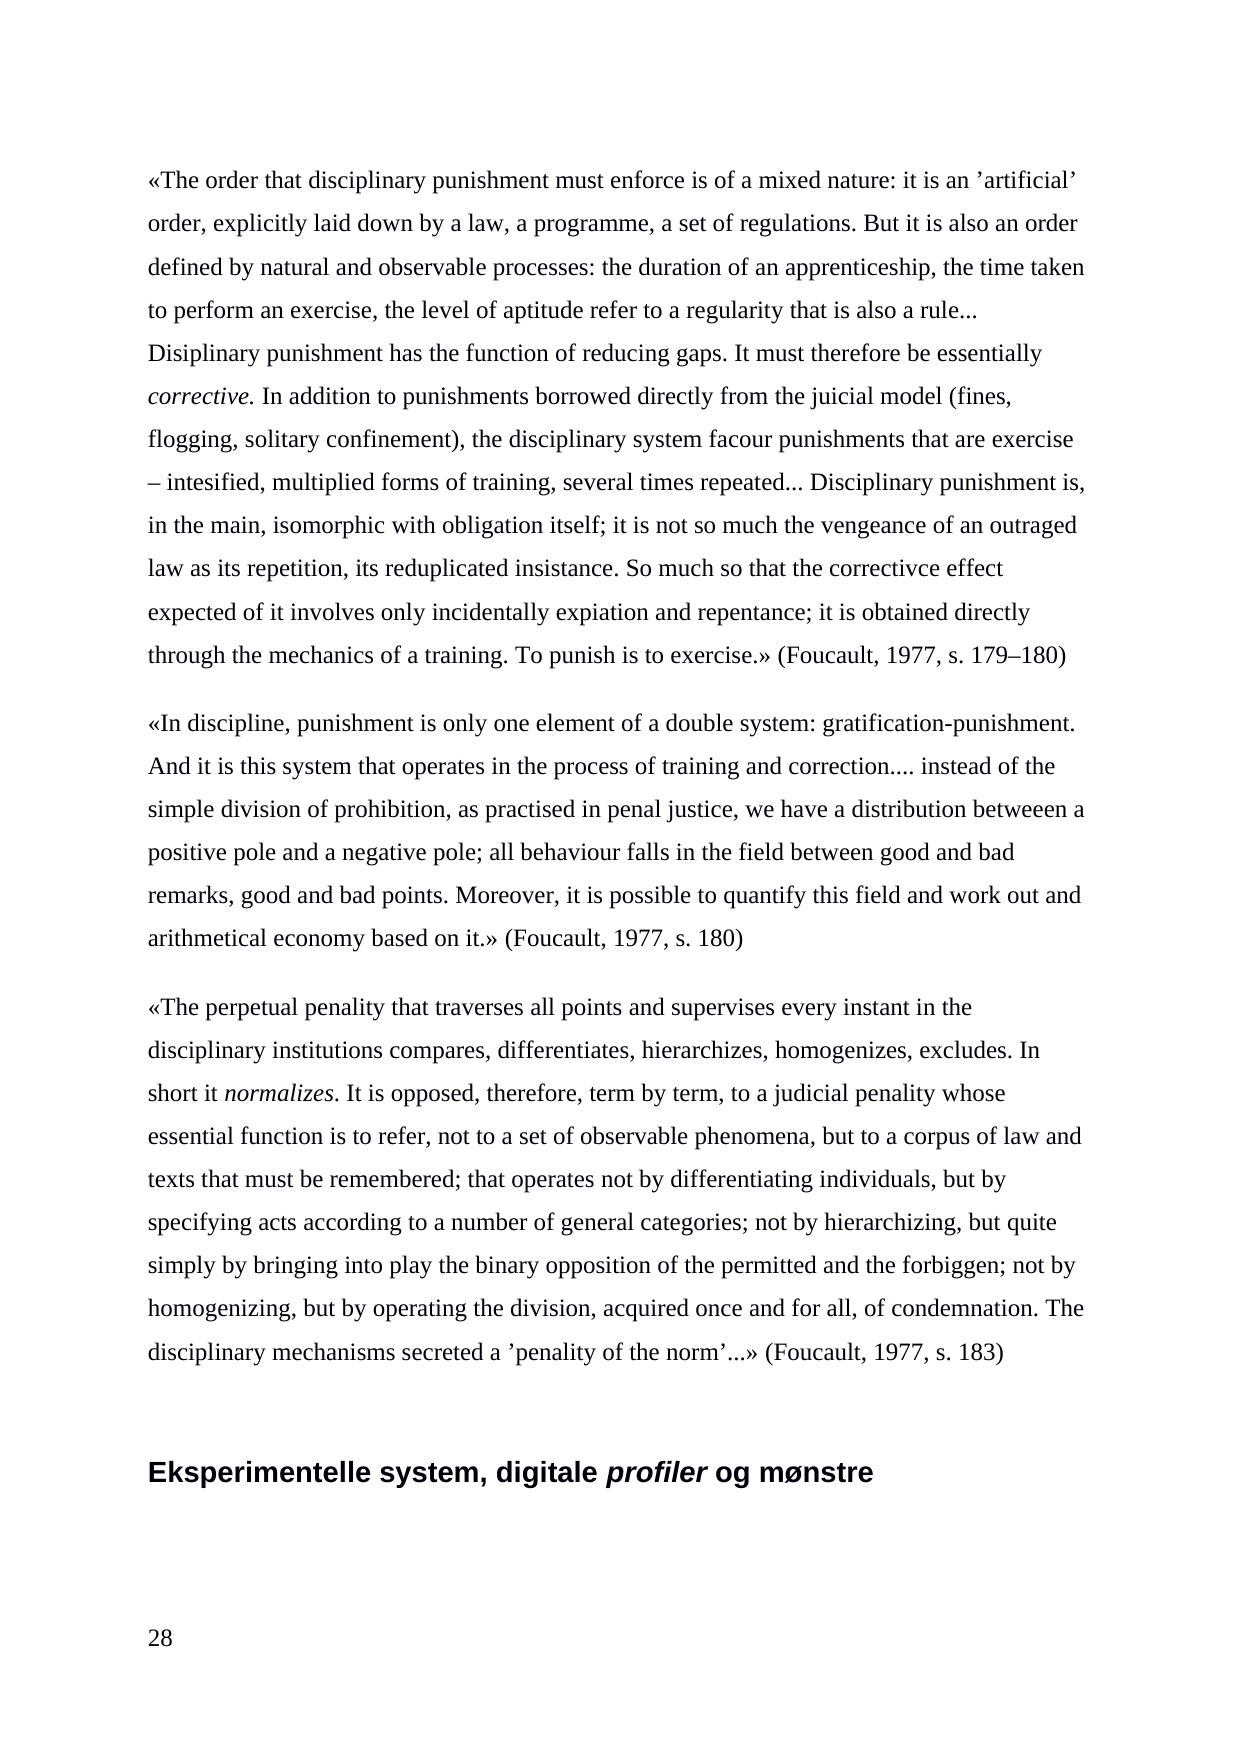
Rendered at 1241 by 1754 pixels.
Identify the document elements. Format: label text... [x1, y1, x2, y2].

text «The perpetual penality that traverses all points and supervises every instant in the disciplinary institutions compares, differentiates, hierarchizes, homogenizes, excludes. In short it normalizes. It is opposed, therefore, term by term, to a judicial penality whose essential function is to refer, not to a set of observable phenomena, but to a corpus of law and texts that must be remembered; that operates not by differentiating individuals, but by specifying acts according to a number of general categories; not by hierarchizing, but quite simply by bringing into play the binary opposition of the permitted and the forbiggen; not by homogenizing, but by operating the division, acquired once and for all, of condemnation. The disciplinary mechanisms secreted a ’penality of the norm’...» (Foucault, 1977, s. 183) [148, 992, 1092, 1365]
text «In discipline, punishment is only one element of a double system: gratification-punishment. And it is this system that operates in the process of training and correction.... instead of the simple division of prohibition, as practised in penal justice, we have a distribution betweeen a positive pole and a negative pole; all behaviour falls in the field between good and bad remarks, good and bad points. Moreover, it is possible to quantify this field and work out and arithmetical economy based on it.» (Foucault, 1977, s. 180) [148, 708, 1092, 952]
text «The order that disciplinary punishment must enforce is of a mixed nature: it is an ’artificial’ order, explicitly laid down by a law, a programme, a set of regulations. But it is also an order defined by natural and observable processes: the duration of an apprenticeship, the time taken to perform an exercise, the level of aptitude refer to a regularity that is also a rule... Disiplinary punishment has the function of reducing gaps. It must therefore be essentially corrective. In addition to punishments borrowed directly from the juicial model (fines, flogging, solitary confinement), the disciplinary system facour punishments that are exercise – intesified, multiplied forms of training, several times repeated... Disciplinary punishment is, in the main, isomorphic with obligation itself; it is not so much the vengeance of an outraged law as its repetition, its reduplicated insistance. So much so that the correctivce effect expected of it involves only incidentally expiation and repentance; it is obtained directly through the mechanics of a training. To punish is to exercise.» (Foucault, 1977, s. 179–180) [148, 165, 1092, 668]
subtitle Eksperimentelle system, digitale profiler og mønstre [148, 1455, 1092, 1488]
